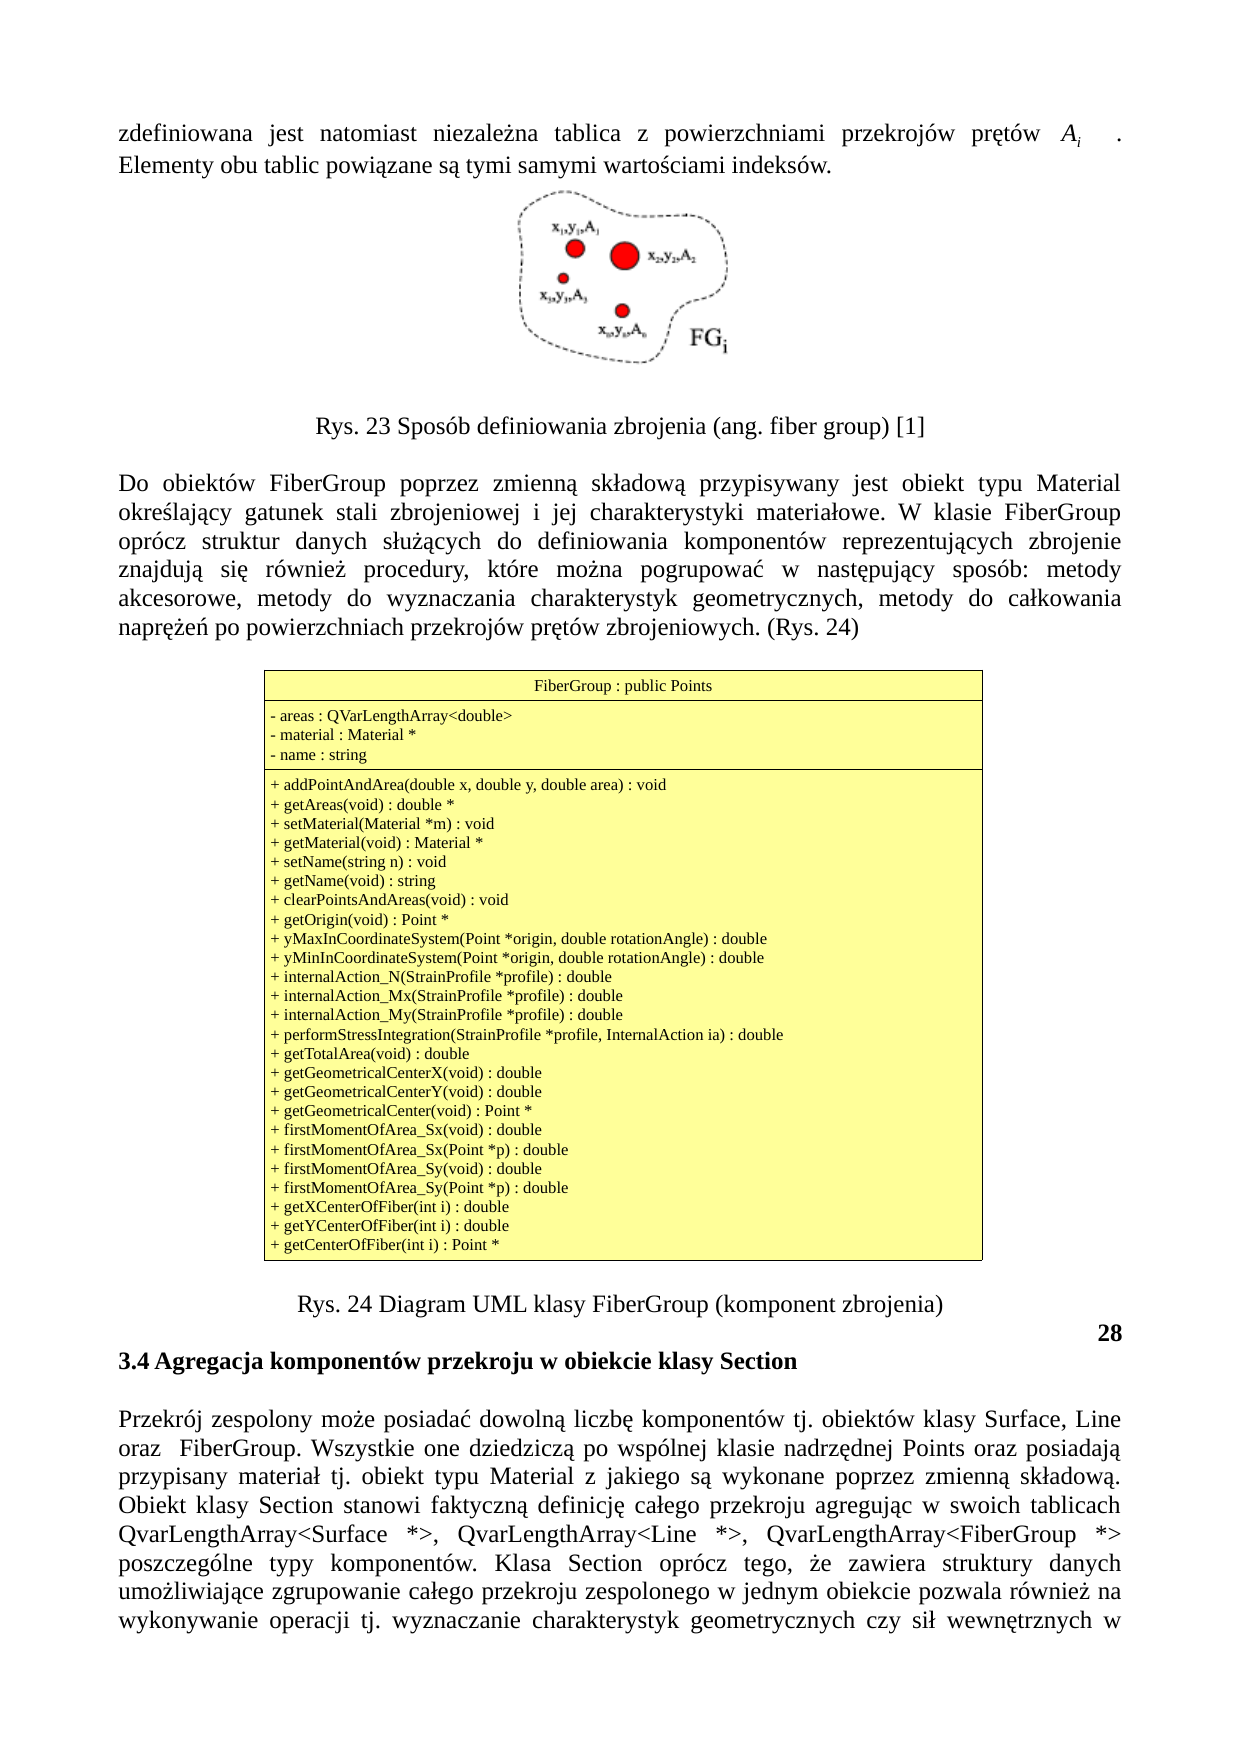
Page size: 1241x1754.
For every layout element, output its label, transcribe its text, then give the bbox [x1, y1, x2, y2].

table_cell - areas : QVarLengthArray<double> - material : Material * - name : string [265, 701, 982, 769]
table_header FiberGroup : public Points [265, 671, 982, 700]
text Rys. 23 Sposób definiowania zbrojenia (ang. fiber group) [1] [118, 411, 1122, 439]
text Przekrój zespolony może posiadać dowolną liczbę komponentów tj. obiektów klasy Surface, Line oraz FiberGroup. Wszystkie one dziedziczą po wspólnej klasie nadrzędnej Points oraz posiadają przypisany materiał tj. obiekt typu Material z jakiego są wykonane poprzez zmienną składową. Obiekt klasy Section stanowi faktyczną definicję całego przekroju agregując w swoich tablicach QvarLengthArray<Surface *>, QvarLengthArray<Line *>, QvarLengthArray<FiberGroup *> poszczególne typy komponentów. Klasa Section oprócz tego, że zawiera struktury danych umożliwiające zgrupowanie całego przekroju zespolonego w jednym obiekcie pozwala również na wykonywanie operacji tj. wyznaczanie charakterystyk geometrycznych czy sił wewnętrznych w [118, 1404, 1122, 1634]
list 3.4 Agregacja komponentów przekroju w obiekcie klasy Section [118, 1346, 1122, 1375]
table_cell + addPointAndArea(double x, double y, double area) : void + getAreas(void) : double * + setMaterial(Material *m) : void + getMaterial(void) : Material * + setName(string n) : void + getName(void) : string + clearPointsAndAreas(void) : void + getOrigin(void) : Point * + yMaxInCoordinateSystem(Point *origin, double rotationAngle) : double + yMinInCoordinateSystem(Point *origin, double rotationAngle) : double + internalAction_N(StrainProfile *profile) : double + internalAction_Mx(StrainProfile *profile) : double + internalAction_My(StrainProfile *profile) : double + performStressIntegration(StrainProfile *profile, InternalAction ia) : double + getTotalArea(void) : double + getGeometricalCenterX(void) : double + getGeometricalCenterY(void) : double + getGeometricalCenter(void) : Point * + firstMomentOfArea_Sx(void) : double + firstMomentOfArea_Sx(Point *p) : double + firstMomentOfArea_Sy(void) : double + firstMomentOfArea_Sy(Point *p) : double + getXCenterOfFiber(int i) : double + getYCenterOfFiber(int i) : double + getCenterOfFiber(int i) : Point * [265, 770, 982, 1260]
text Ostatnim typem komponentu, który może występować w przekroju zespolonym w realizowanym programie jest zbrojenie (ang. fiber groups). Pozwala on na definiowanie prętów zbrojeniowych jako zbioru punktów o współrzędnych z przyporządkowaną im powierzchnią zbrojenia . Zbiór ten można wyrazić abstrakcyjnie w następujący sposób (Rys. 23) . W kodzie podobnie jak w przypadku typów Surface i Line współrzędne punktów przechowywane są w osobnej tablicy QVarLengthArray<Point *> będącej składową klasy nadrzędnej Points jako wskaźniki na obiekty Point. W klasie FiberGroup zdefiniowana jest natomiast niezależna tablica z powierzchniami przekrojów prętów . Elementy obu tablic powiązane są tymi samymi wartościami indeksów. [118, 118, 1122, 179]
text Do obiektów FiberGroup poprzez zmienną składową przypisywany jest obiekt typu Material określający gatunek stali zbrojeniowej i jej charakterystyki materiałowe. W klasie FiberGroup oprócz struktur danych służących do definiowania komponentów reprezentujących zbrojenie znajdują się również procedury, które można pogrupować w następujący sposób: metody akcesorowe, metody do wyznaczania charakterystyk geometrycznych, metody do całkowania naprężeń po powierzchniach przekrojów prętów zbrojeniowych. (Rys. 24) [118, 468, 1122, 641]
list 28 [118, 1318, 1122, 1346]
picture [491, 179, 749, 382]
text Rys. 24 Diagram UML klasy FiberGroup (komponent zbrojenia) [118, 1260, 1122, 1318]
